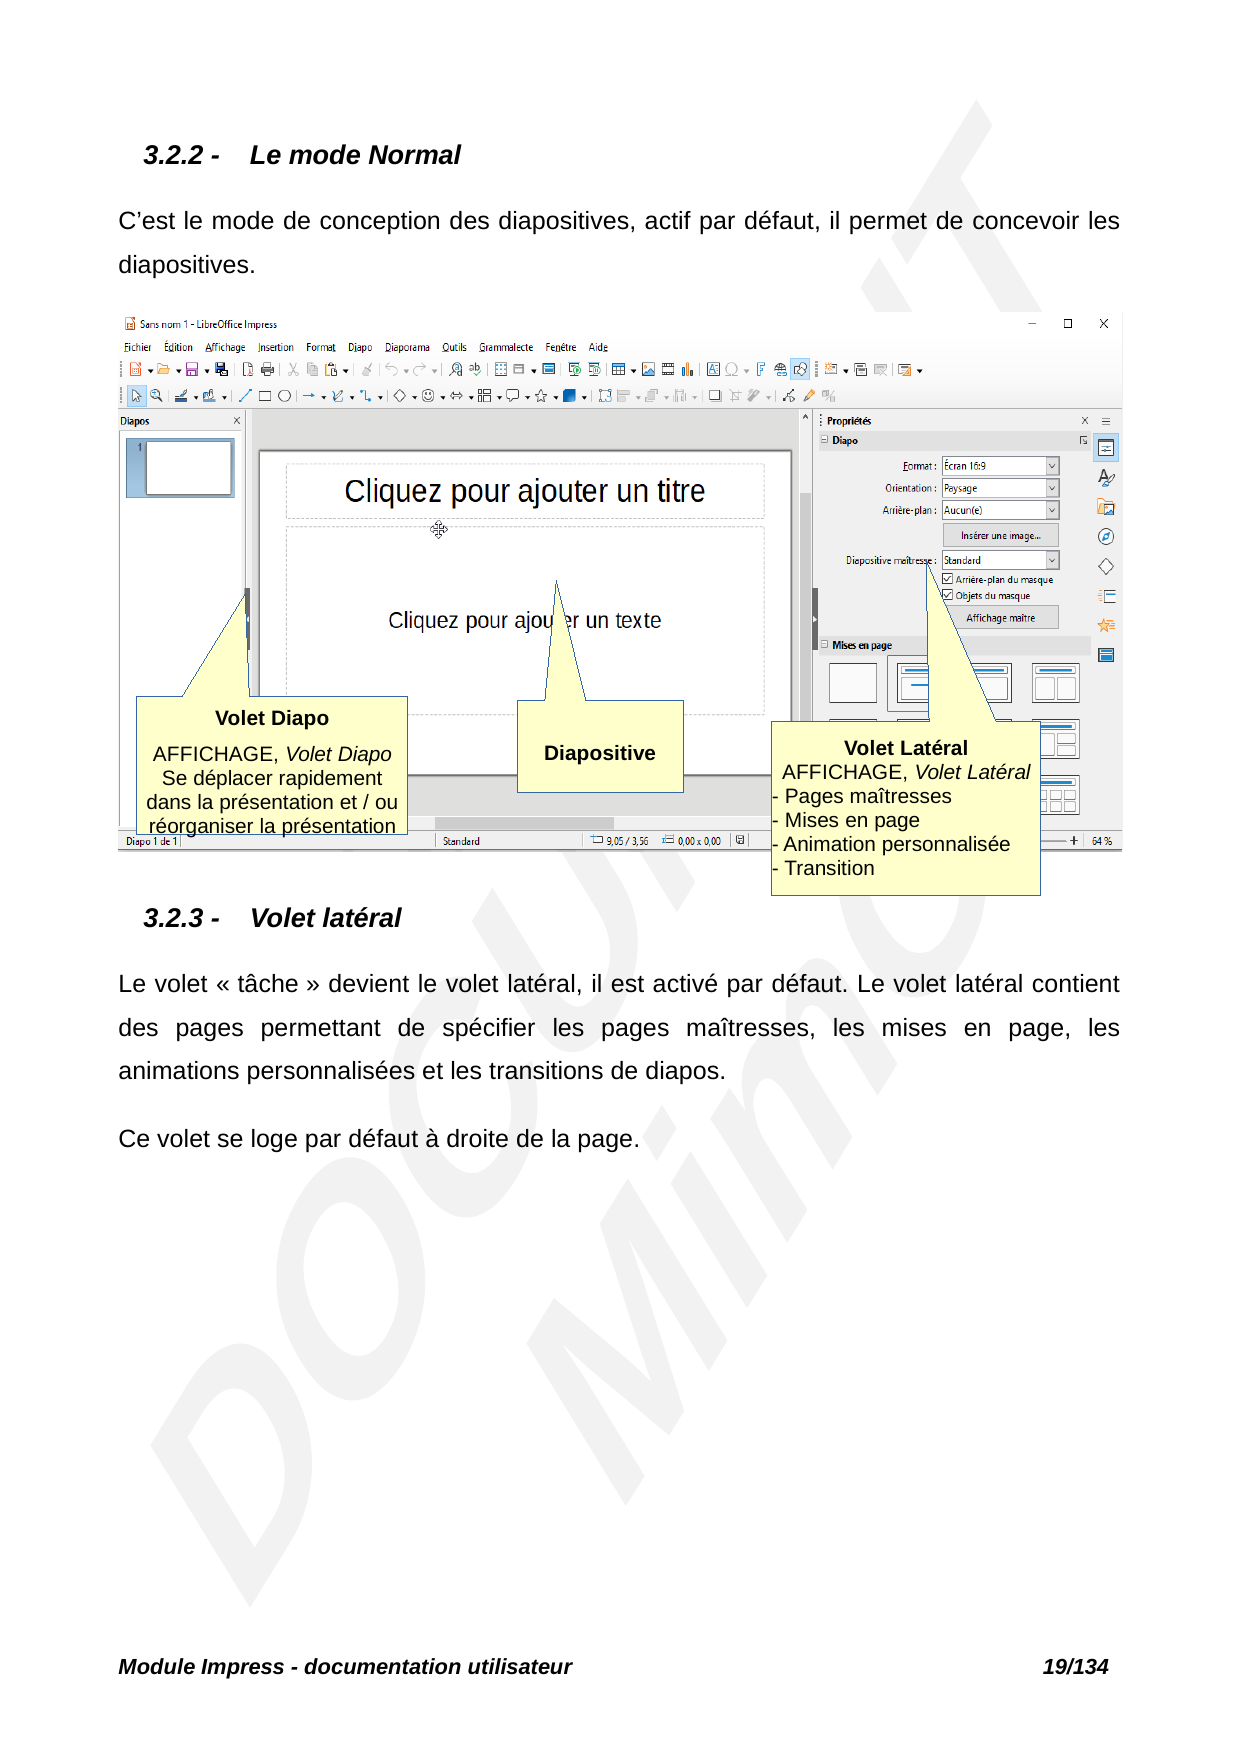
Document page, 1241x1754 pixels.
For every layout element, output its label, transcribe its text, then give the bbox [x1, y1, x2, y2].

subtitle Volet latéral [143, 902, 1122, 933]
subtitle Le mode Normal [143, 139, 1122, 170]
text Le volet « tâche » devient le volet latéral, il est activé par défaut. Le volet latéral contient des pages permettant de spécifier les pages maîtresses, les mises en page, les animations personnalisées et les transitions de diapos. [118, 969, 1122, 1085]
text Ce volet se loge par défaut à droite de la page. [118, 1123, 1122, 1152]
picture [118, 312, 1123, 852]
text C’est le mode de conception des diapositives, actif par défaut, il permet de concevoir les diapositives. [118, 206, 1122, 279]
